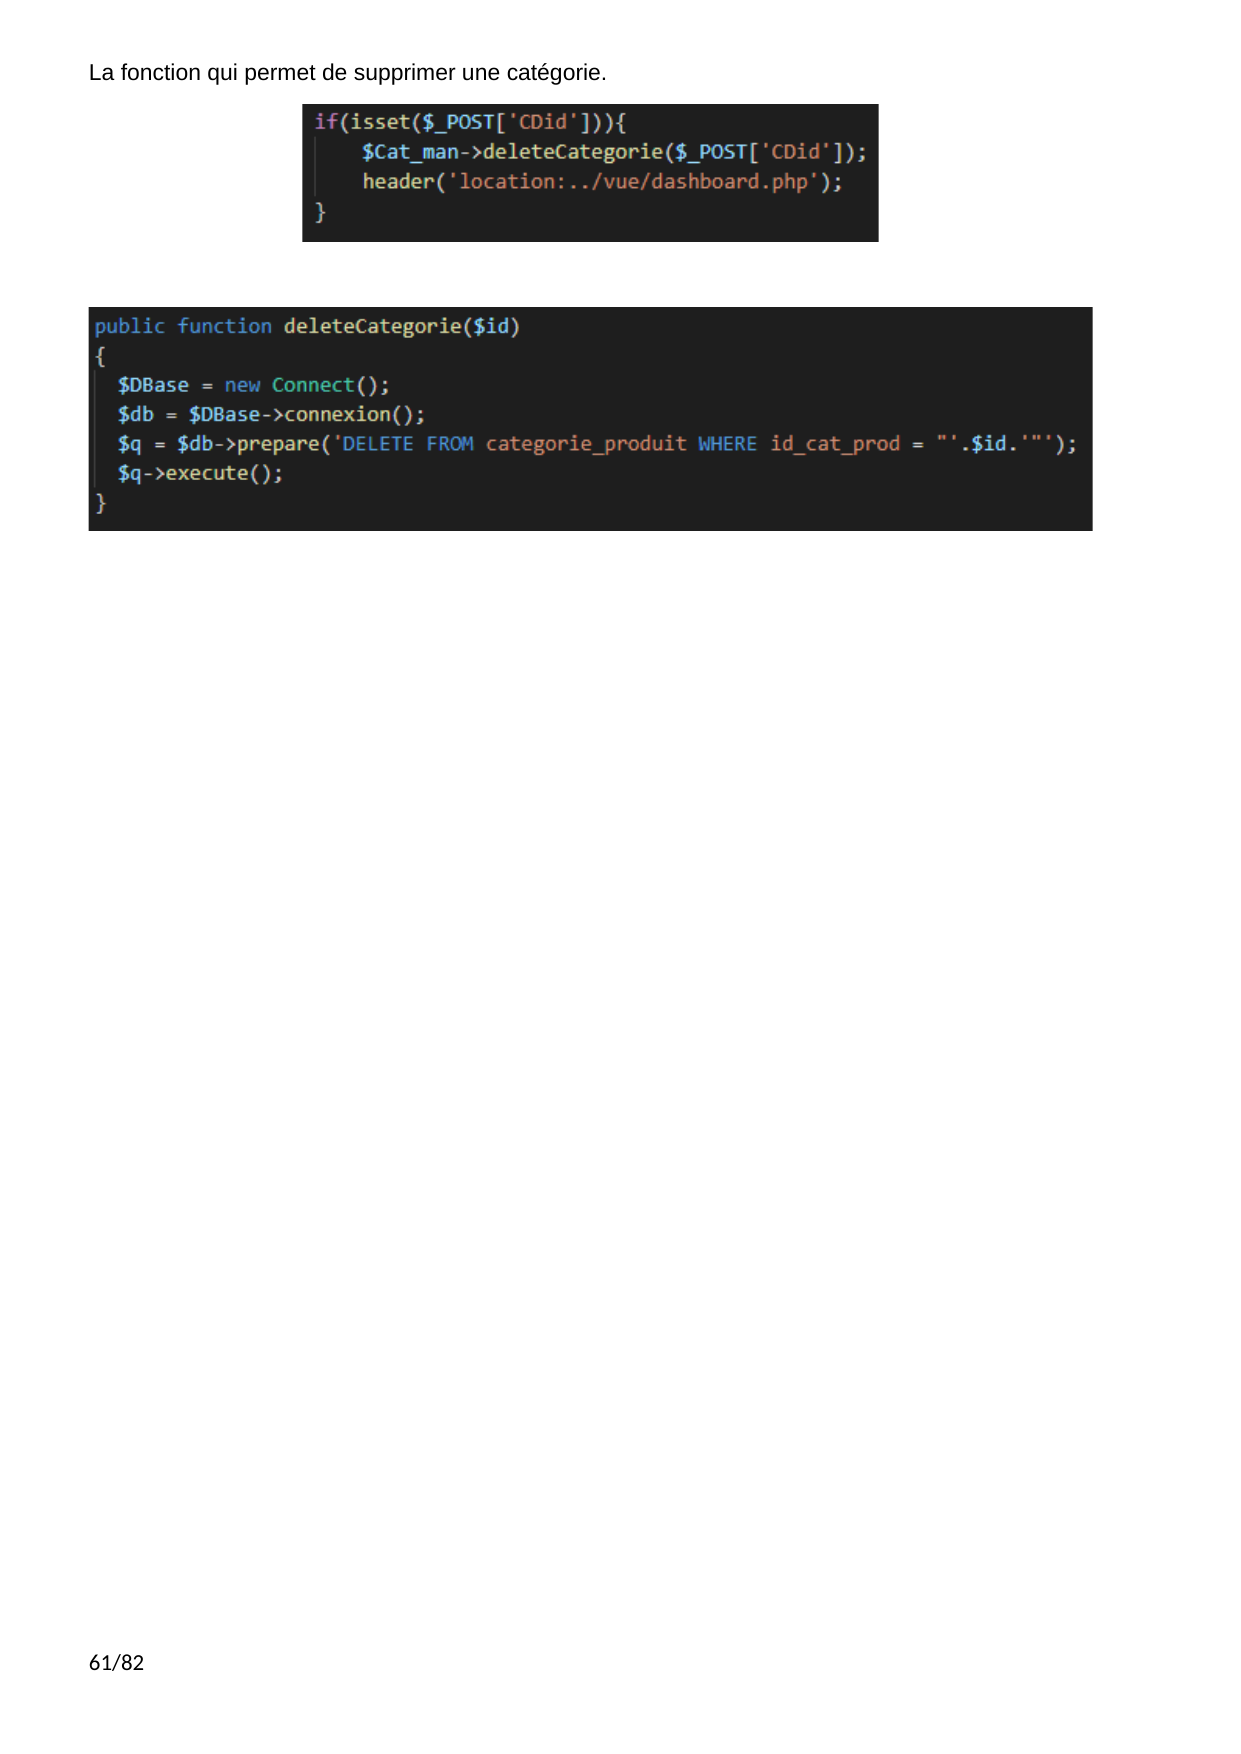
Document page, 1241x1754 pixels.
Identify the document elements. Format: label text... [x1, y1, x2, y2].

text La fonction qui permet de supprimer une catégorie. [89, 59, 1092, 85]
picture [302, 104, 879, 242]
picture [88, 307, 1093, 531]
